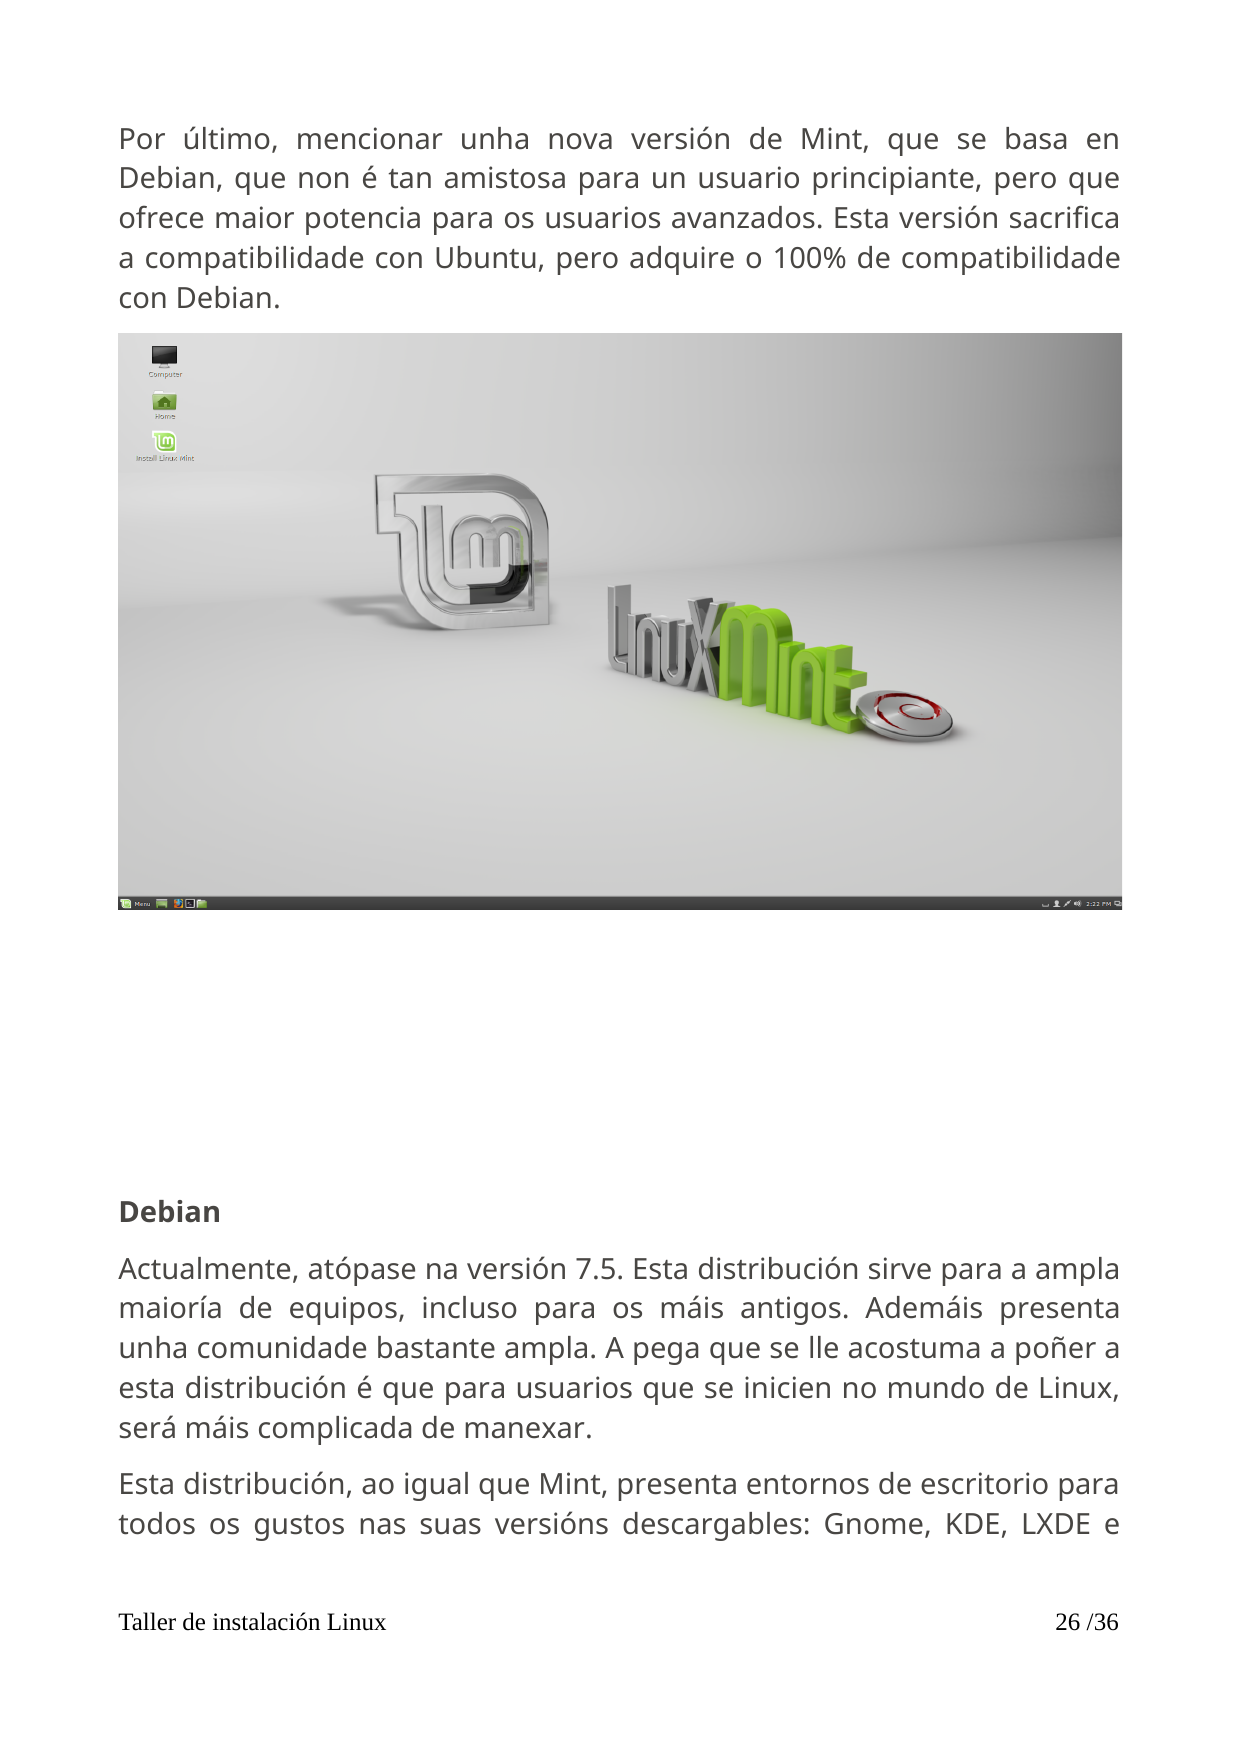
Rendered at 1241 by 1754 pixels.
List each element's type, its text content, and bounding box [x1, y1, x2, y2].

text Esta distribución, ao igual que Mint, presenta entornos de escritorio para todos os gustos nas suas versións descargables: Gnome, KDE, LXDE e [118, 1463, 1122, 1543]
text Por último, mencionar unha nova versión de Mint, que se basa en Debian, que non é tan amistosa para un usuario principiante, pero que ofrece maior potencia para os usuarios avanzados. Esta versión sacrifica a compatibilidade con Ubuntu, pero adquire o 100% de compatibilidade con Debian. [118, 118, 1122, 317]
text Actualmente, atópase na versión 7.5. Esta distribución sirve para a ampla maioría de equipos, incluso para os máis antigos. Ademáis presenta unha comunidade bastante ampla. A pega que se lle acostuma a poñer a esta distribución é que para usuarios que se inicien no mundo de Linux, será máis complicada de manexar. [118, 1248, 1122, 1447]
text Debian [118, 1192, 1122, 1231]
picture [118, 333, 1123, 910]
